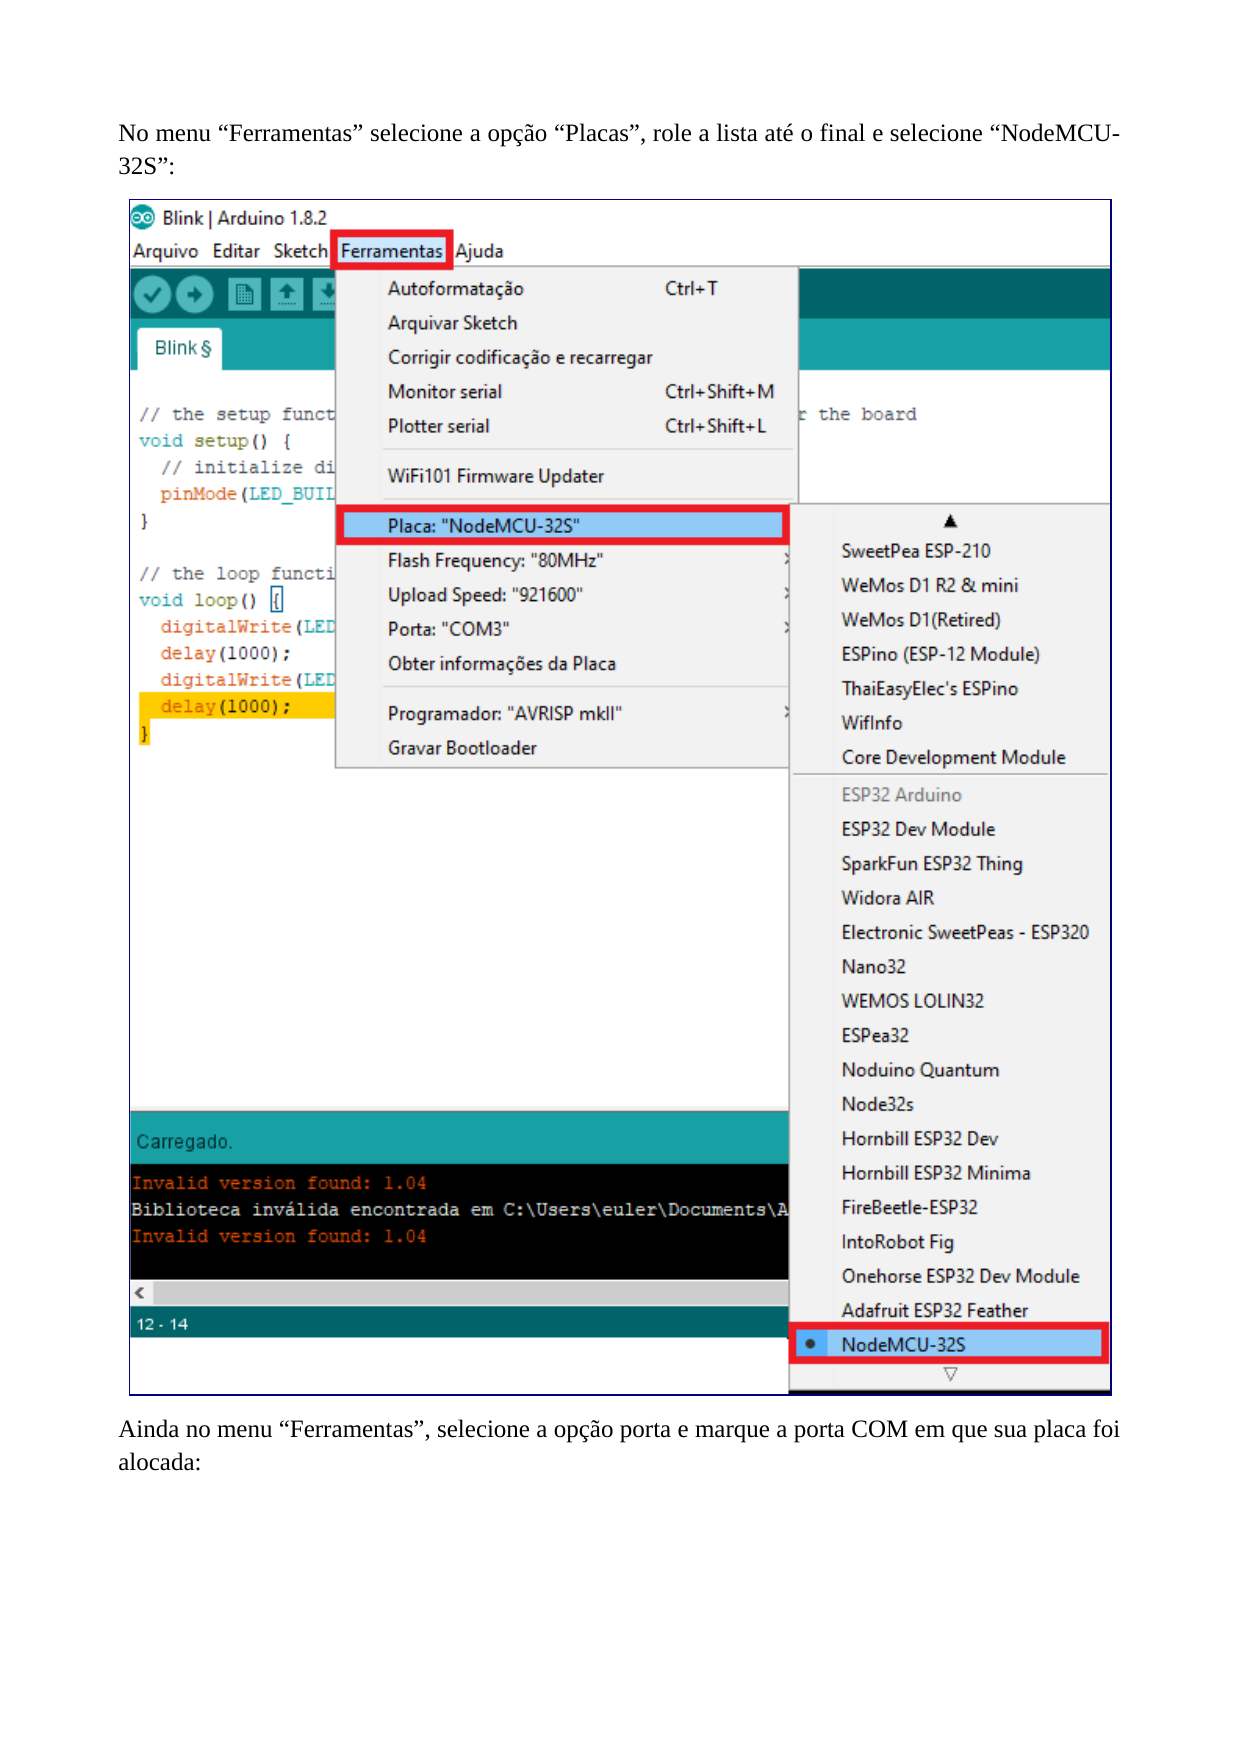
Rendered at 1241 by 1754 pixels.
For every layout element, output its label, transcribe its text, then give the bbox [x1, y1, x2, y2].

picture [130, 200, 1110, 1394]
text Ainda no menu “Ferramentas”, selecione a opção porta e marque a porta COM em que sua placa foi alocada: [118, 1414, 1122, 1476]
text No menu “Ferramentas” selecione a opção “Placas”, role a lista até o final e selecione “NodeMCU-32S”: [118, 118, 1122, 180]
